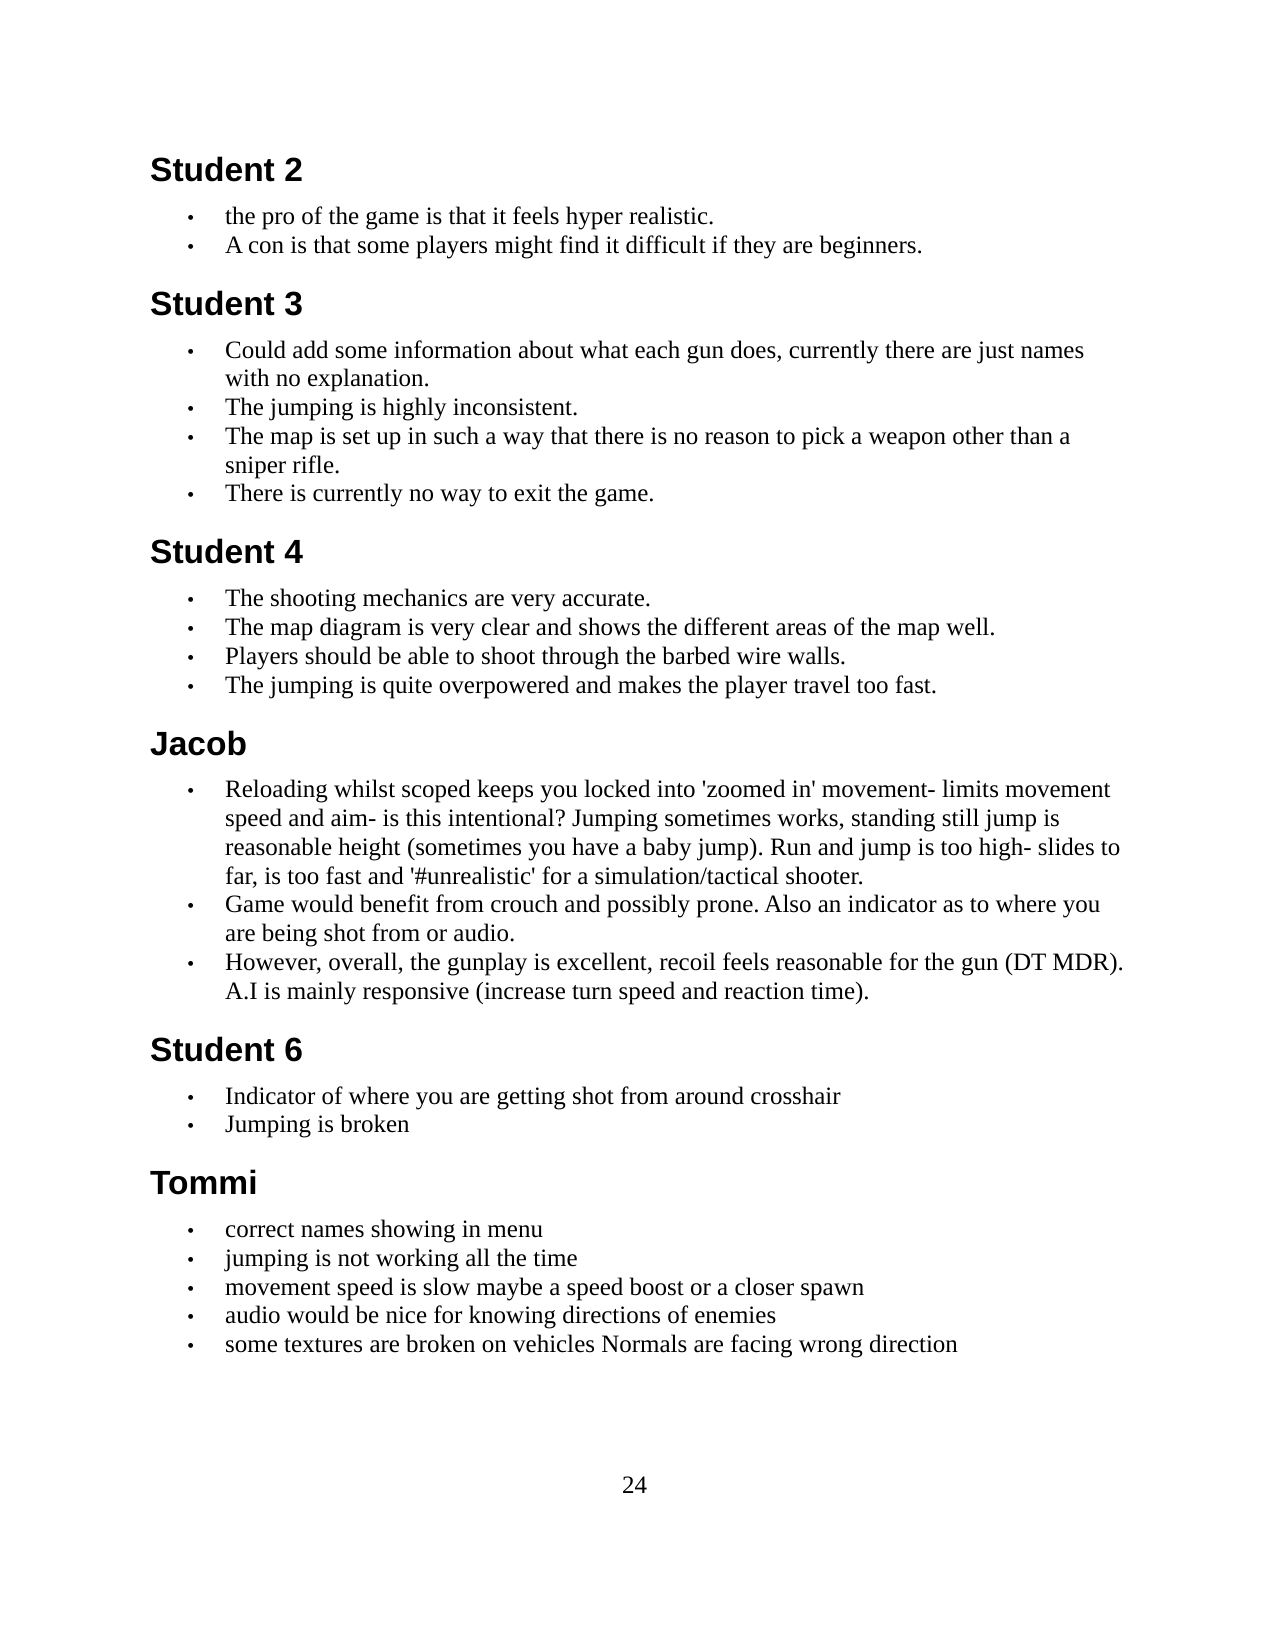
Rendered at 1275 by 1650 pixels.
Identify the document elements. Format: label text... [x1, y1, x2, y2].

subtitle Student 3 [150, 284, 1125, 322]
list The jumping is highly inconsistent. [187, 392, 1125, 421]
list The map is set up in such a way that there is no reason to pick a weapon other than a sniper rifle. [187, 421, 1125, 478]
list However, overall, the gunplay is excellent, recoil feels reasonable for the gun (DT MDR). A.I is mainly responsive (increase turn speed and reaction time). [187, 947, 1125, 1004]
list A con is that some players might find it difficult if they are beginners. [187, 230, 1125, 259]
list the pro of the game is that it feels hyper realistic. [187, 201, 1125, 230]
subtitle Student 2 [150, 150, 1125, 189]
list The jumping is quite overpowered and makes the player travel too fast. [187, 670, 1125, 698]
list Jumping is broken [187, 1109, 1125, 1138]
list Game would benefit from crouch and possibly prone. Also an indicator as to where you are being shot from or audio. [187, 889, 1125, 947]
subtitle Student 4 [150, 532, 1125, 571]
list There is currently no way to exit the game. [187, 478, 1125, 507]
list Indicator of where you are getting shot from around crosshair [187, 1081, 1125, 1109]
list jumping is not working all the time [187, 1243, 1125, 1272]
list correct names showing in menu [187, 1214, 1125, 1243]
list some textures are broken on vehicles Normals are facing wrong direction [187, 1329, 1125, 1358]
subtitle Jacob [150, 723, 1125, 762]
list Reloading whilst scoped keeps you locked into 'zoomed in' movement- limits movement speed and aim- is this intentional? Jumping sometimes works, standing still jump is reasonable height (sometimes you have a baby jump). Run and jump is too high- slides to far, is too fast and '#unrealistic' for a simulation/tactical shooter. [187, 774, 1125, 889]
list Could add some information about what each gun does, currently there are just names with no explanation. [187, 335, 1125, 392]
list audio would be nice for knowing directions of enemies [187, 1301, 1125, 1329]
subtitle Tommi [150, 1163, 1125, 1202]
list The map diagram is very clear and shows the different areas of the map well. [187, 612, 1125, 641]
subtitle Student 6 [150, 1029, 1125, 1068]
list movement speed is slow maybe a speed boost or a closer spawn [187, 1272, 1125, 1301]
list Players should be able to shoot through the barbed wire walls. [187, 641, 1125, 670]
list The shooting mechanics are very accurate. [187, 583, 1125, 612]
